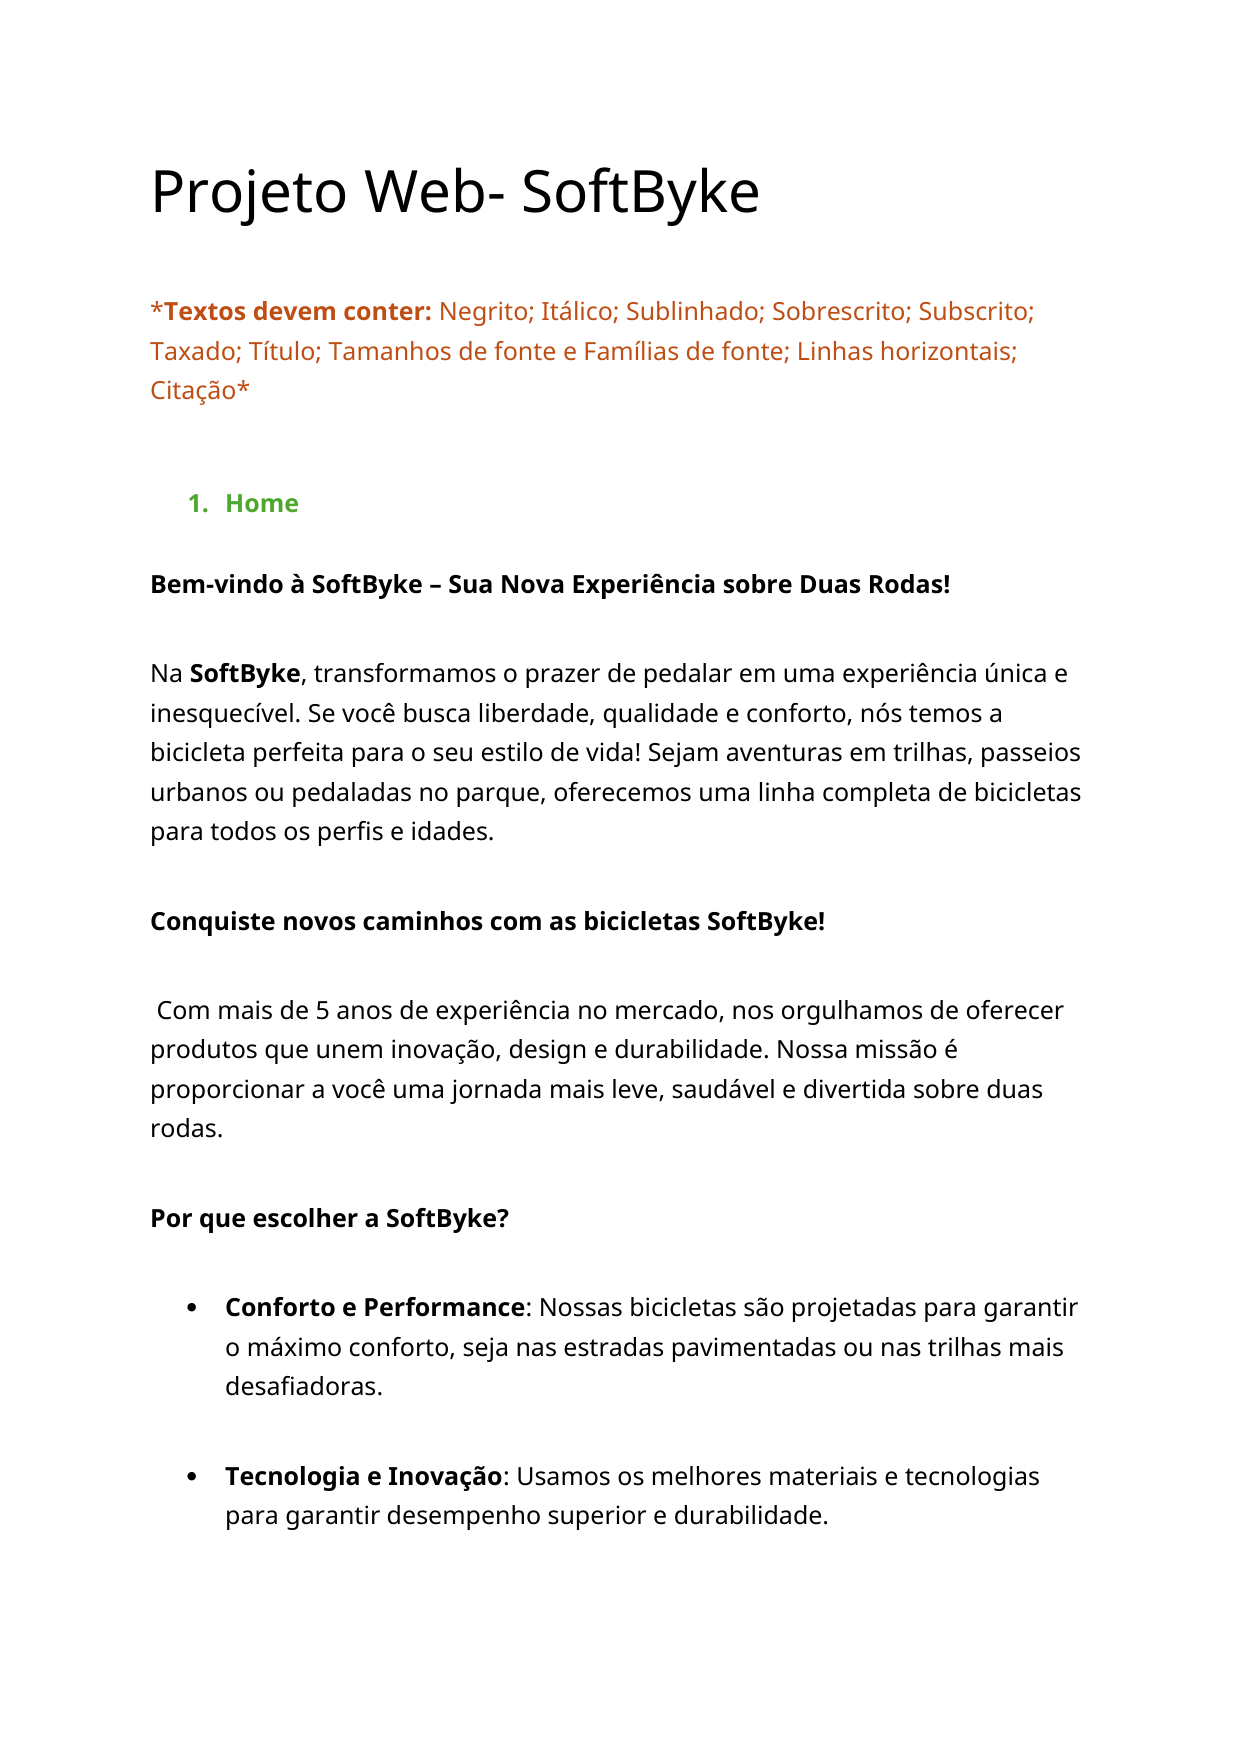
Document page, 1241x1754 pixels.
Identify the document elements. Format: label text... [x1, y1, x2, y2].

text Por que escolher a SoftByke? [150, 1201, 1090, 1235]
text Na SoftByke, transformamos o prazer de pedalar em uma experiência única e inesquecível. Se você busca liberdade, qualidade e conforto, nós temos a bicicleta perfeita para o seu estilo de vida! Sejam aventuras em trilhas, passeios urbanos ou pedaladas no parque, oferecemos uma linha completa de bicicletas para todos os perfis e idades. [150, 656, 1090, 848]
text *Textos devem conter: Negrito; Itálico; Sublinhado; Sobrescrito; Subscrito; Taxado; Título; Tamanhos de fonte e Famílias de fonte; Linhas horizontais; Citação* [150, 294, 1090, 407]
list Conforto e Performance: Nossas bicicletas são projetadas para garantir o máximo conforto, seja nas estradas pavimentadas ou nas trilhas mais desafiadoras. [187, 1290, 1090, 1403]
text Conquiste novos caminhos com as bicicletas SoftByke! [150, 903, 1090, 937]
text Bem-vindo à SoftByke – Sua Nova Experiência sobre Duas Rodas! [150, 566, 1090, 600]
list Home [187, 485, 1090, 519]
list Tecnologia e Inovação: Usamos os melhores materiais e tecnologias para garantir desempenho superior e durabilidade. [187, 1458, 1090, 1532]
text Projeto Web- SoftByke [150, 150, 1090, 229]
text Com mais de 5 anos de experiência no mercado, nos orgulhamos de oferecer produtos que unem inovação, design e durabilidade. Nossa missão é proporcionar a você uma jornada mais leve, saudável e divertida sobre duas rodas. [150, 993, 1090, 1145]
